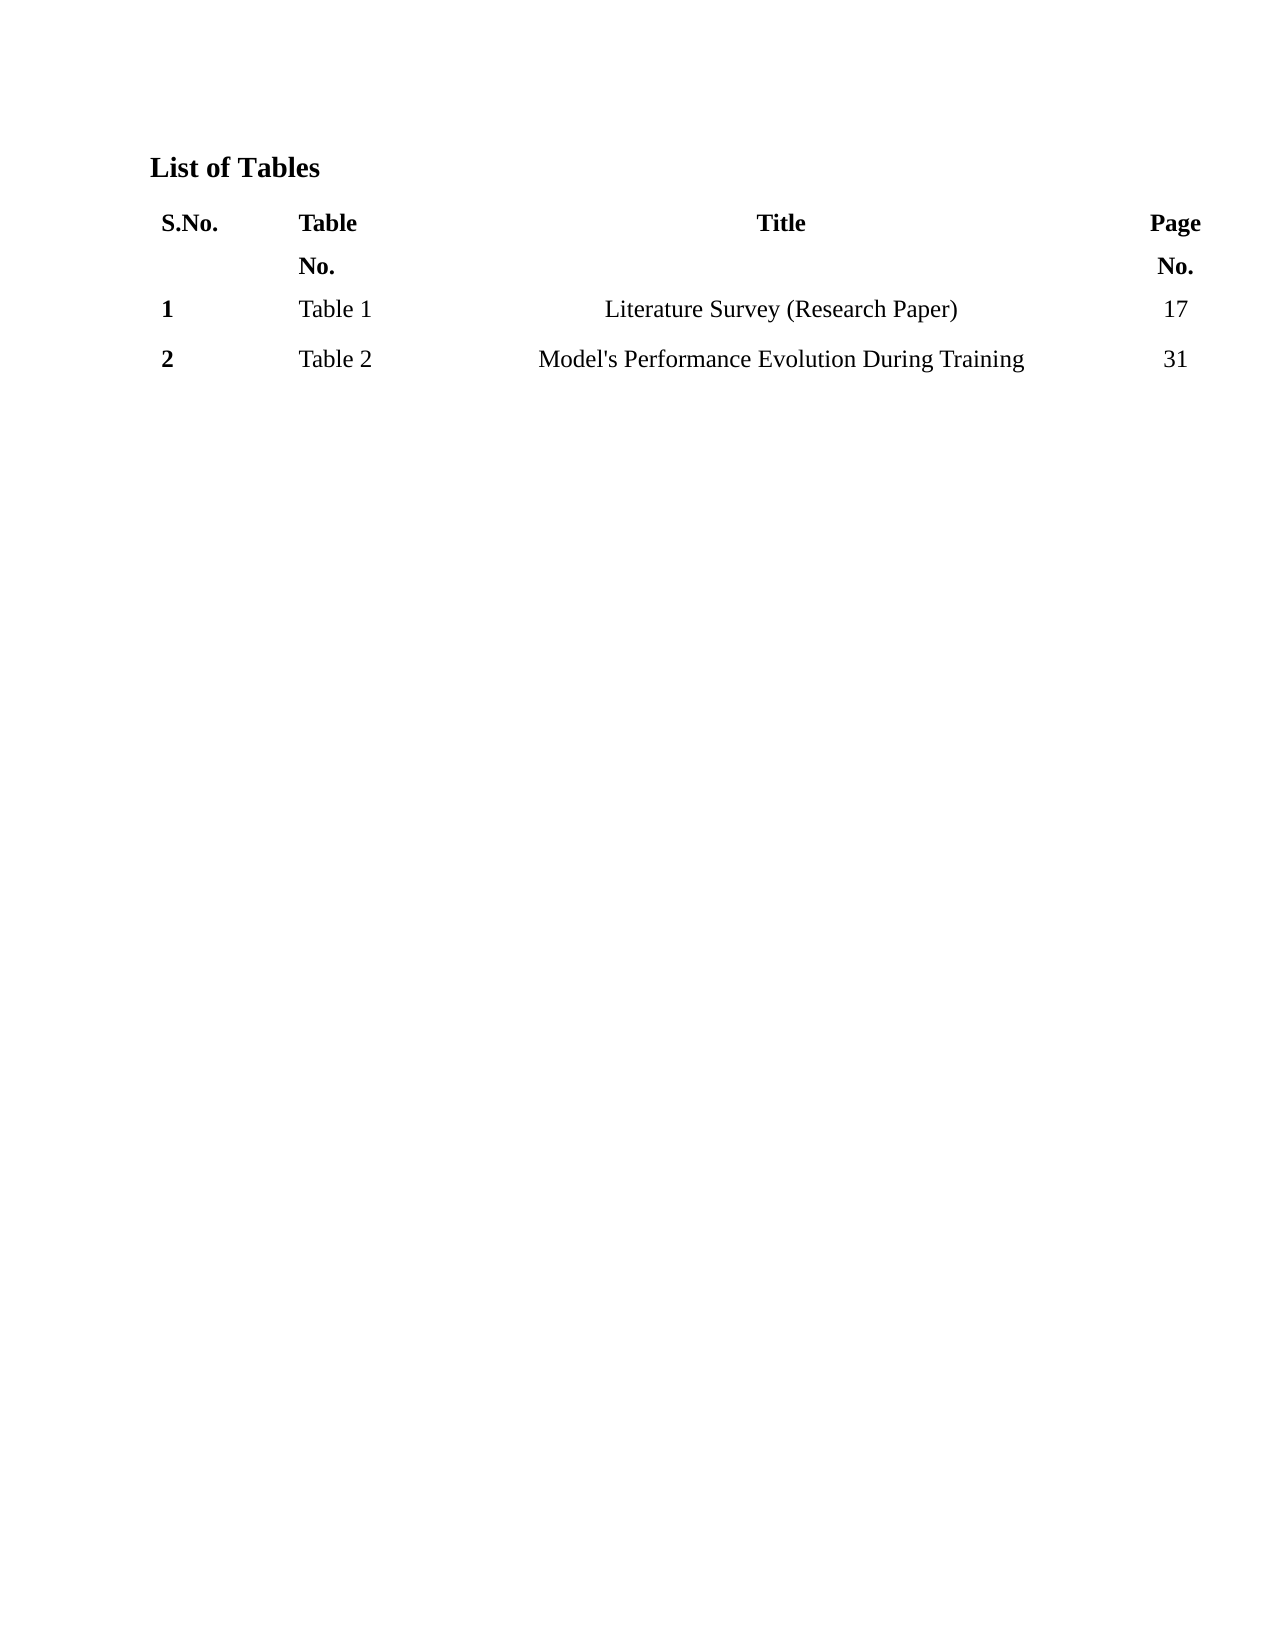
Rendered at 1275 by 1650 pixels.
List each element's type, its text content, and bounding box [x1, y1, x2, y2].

table_header S.No. [150, 208, 287, 294]
table_cell Model's Performance Evolution During Training [425, 344, 1138, 400]
table_cell 31 [1138, 344, 1213, 400]
table_header Title [425, 208, 1138, 294]
table_header Page No. [1138, 208, 1213, 294]
table_cell Table 1 [287, 294, 424, 344]
table_cell Table 2 [287, 344, 424, 400]
table_cell Literature Survey (Research Paper) [425, 294, 1138, 344]
table_cell 1 [150, 294, 287, 344]
table_header Table No. [287, 208, 424, 294]
table_cell 2 [150, 344, 287, 400]
table_cell 17 [1138, 294, 1213, 344]
text List of Tables [150, 150, 1125, 183]
